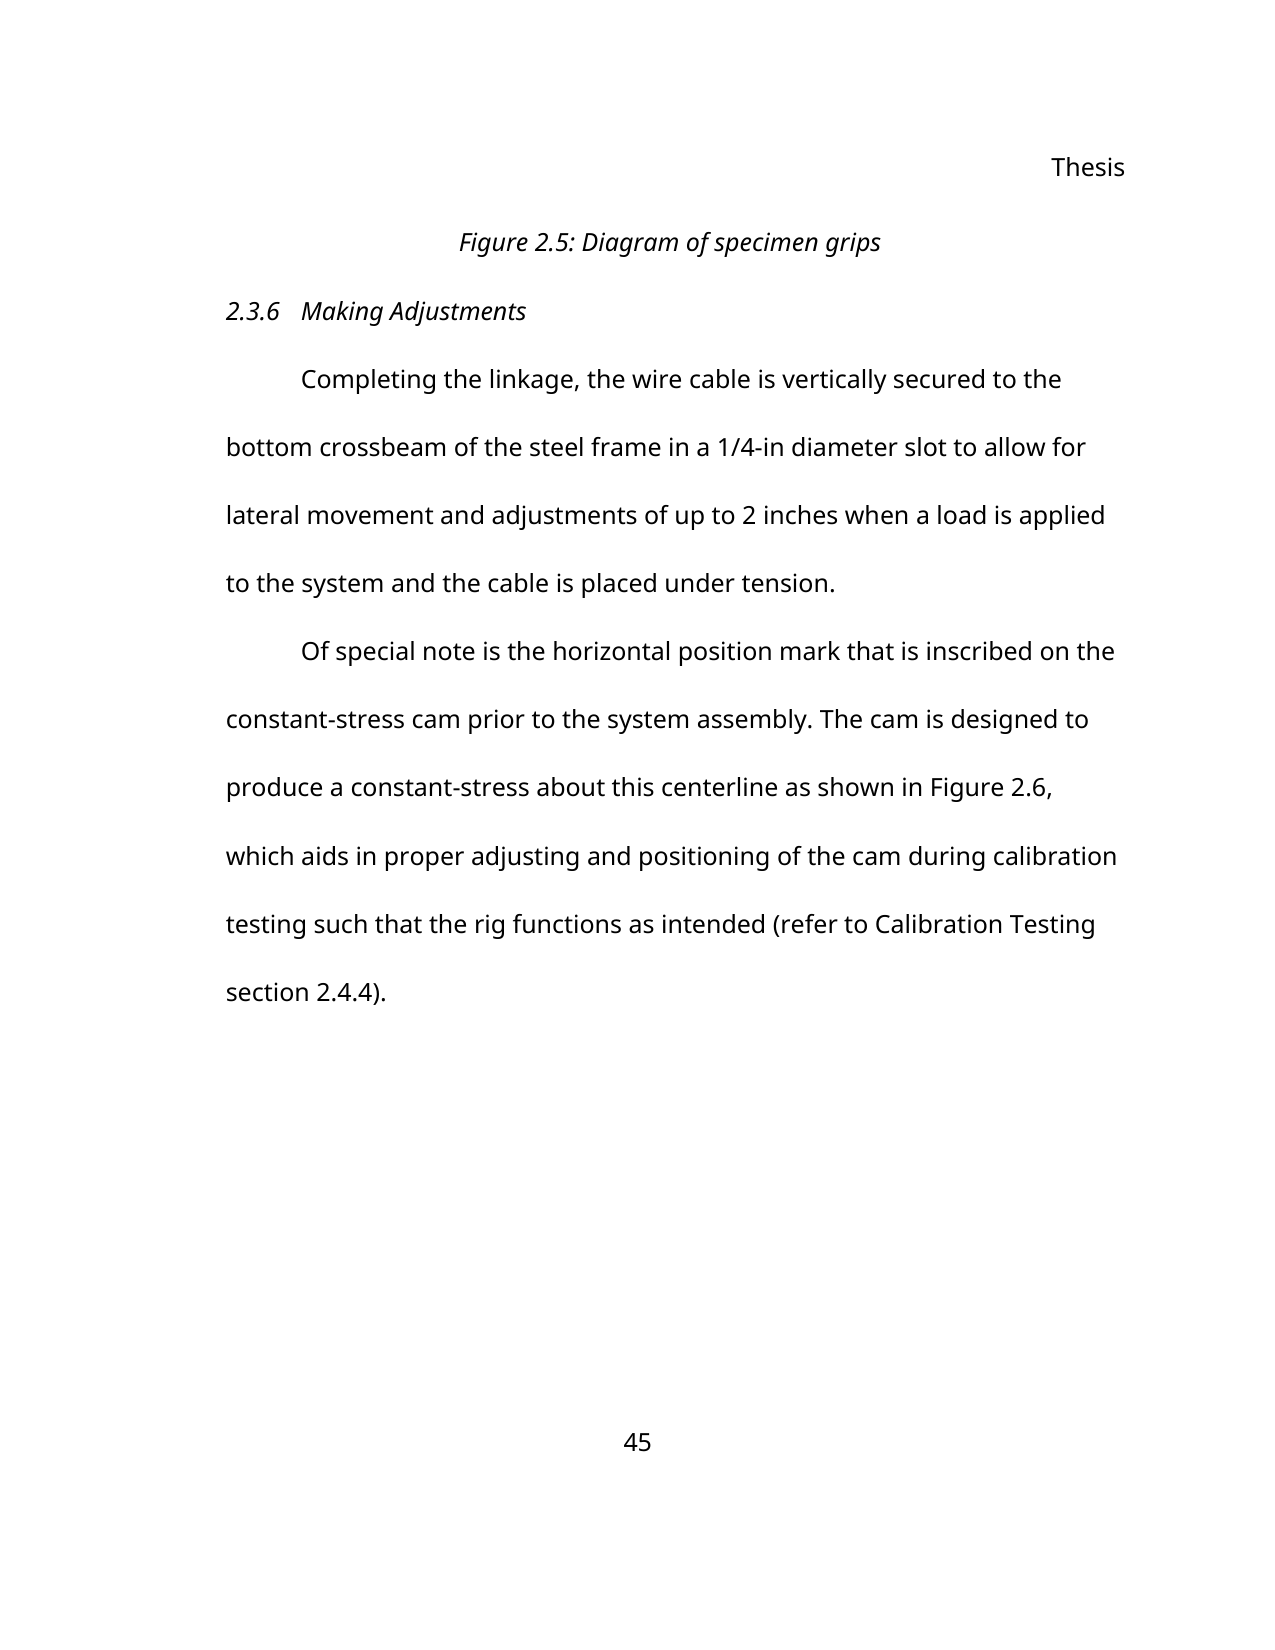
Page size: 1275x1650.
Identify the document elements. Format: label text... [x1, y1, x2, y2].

text 2.3.6 Making Adjustments [224, 293, 1125, 327]
text Figure 2.5: Diagram of specimen grips [224, 225, 1125, 259]
text Of special note is the horizontal position mark that is inscribed on the constant-stress cam prior to the system assembly. The cam is designed to produce a constant-stress about this centerline as shown in Figure 2.6, which aids in proper adjusting and positioning of the cam during calibration testing such that the rig functions as intended (refer to Calibration Testing section 2.4.4). [224, 634, 1125, 1008]
text Completing the linkage, the wire cable is vertically secured to the bottom crossbeam of the steel frame in a 1/4-in diameter slot to allow for lateral movement and adjustments of up to 2 inches when a load is applied to the system and the cable is placed under tension. [224, 361, 1125, 600]
